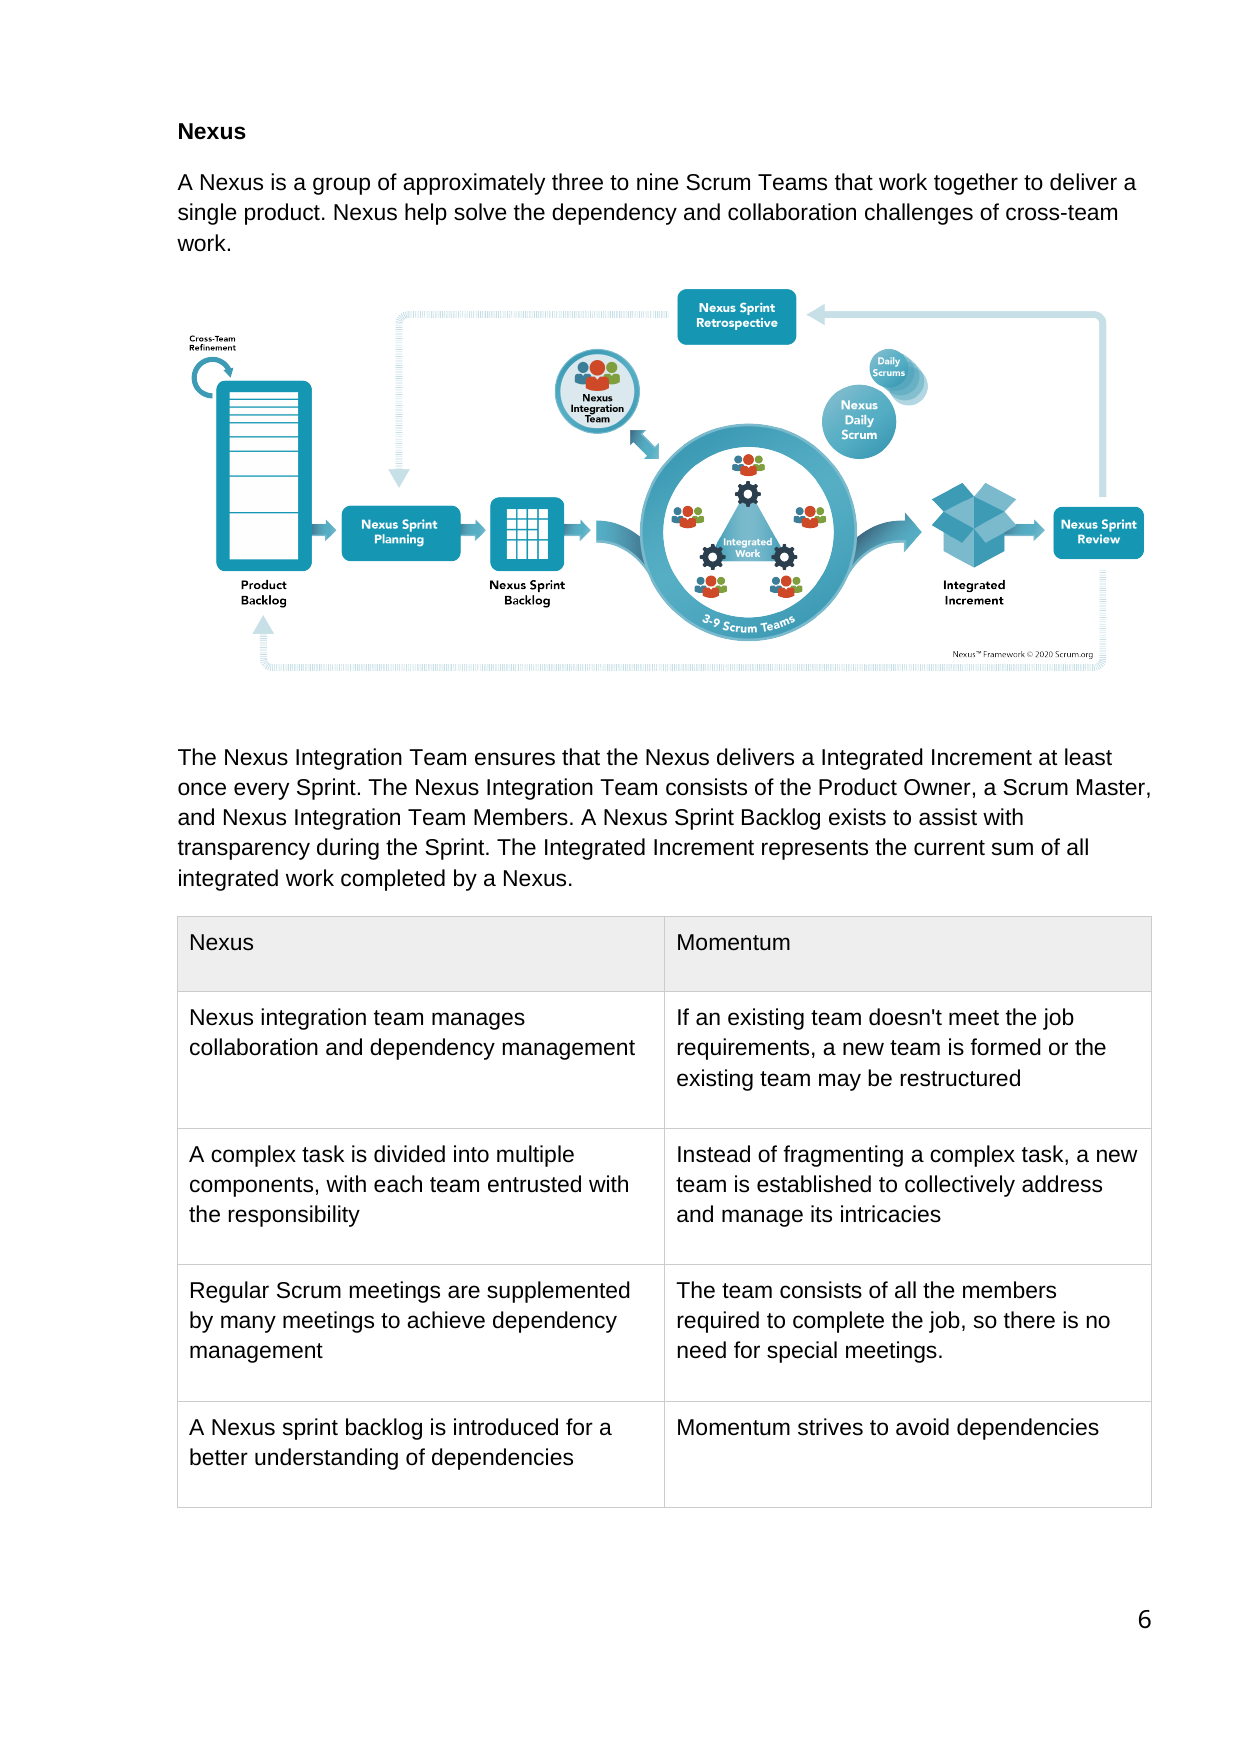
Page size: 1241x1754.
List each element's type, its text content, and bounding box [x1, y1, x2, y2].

table_cell Momentum strives to avoid dependencies [665, 1402, 1151, 1507]
table_cell Instead of fragmenting a complex task, a new team is established to collectively address and manage its intricacies [665, 1129, 1151, 1264]
table_cell A complex task is divided into multiple components, with each team entrusted with the responsibility [178, 1129, 664, 1264]
table_cell Regular Scrum meetings are supplemented by many meetings to achieve dependency management [178, 1265, 664, 1401]
table_header Momentum [665, 917, 1151, 991]
table_cell A Nexus sprint backlog is introduced for a better understanding of dependencies [178, 1402, 664, 1507]
table_cell Nexus integration team manages collaboration and dependency management [178, 992, 664, 1128]
table_cell If an existing team doesn't meet the job requirements, a new team is formed or the existing team may be restructured [665, 992, 1151, 1128]
text A Nexus is a group of approximately three to nine Scrum Teams that work together to deliver a single product. Nexus help solve the dependency and collaboration challenges of cross-team work. [177, 169, 1152, 256]
text The Nexus Integration Team ensures that the Nexus delivers a Integrated Increment at least once every Sprint. The Nexus Integration Team consists of the Product Owner, a Scrum Master, and Nexus Integration Team Members. A Nexus Sprint Backlog exists to assist with transparency during the Sprint. The Integrated Increment represents the current sum of all integrated work completed by a Nexus. [177, 281, 1152, 891]
table_cell The team consists of all the members required to complete the job, so there is no need for special meetings. [665, 1265, 1151, 1401]
picture [185, 281, 1149, 685]
table_header Nexus [178, 917, 664, 991]
text Nexus [177, 118, 1152, 144]
